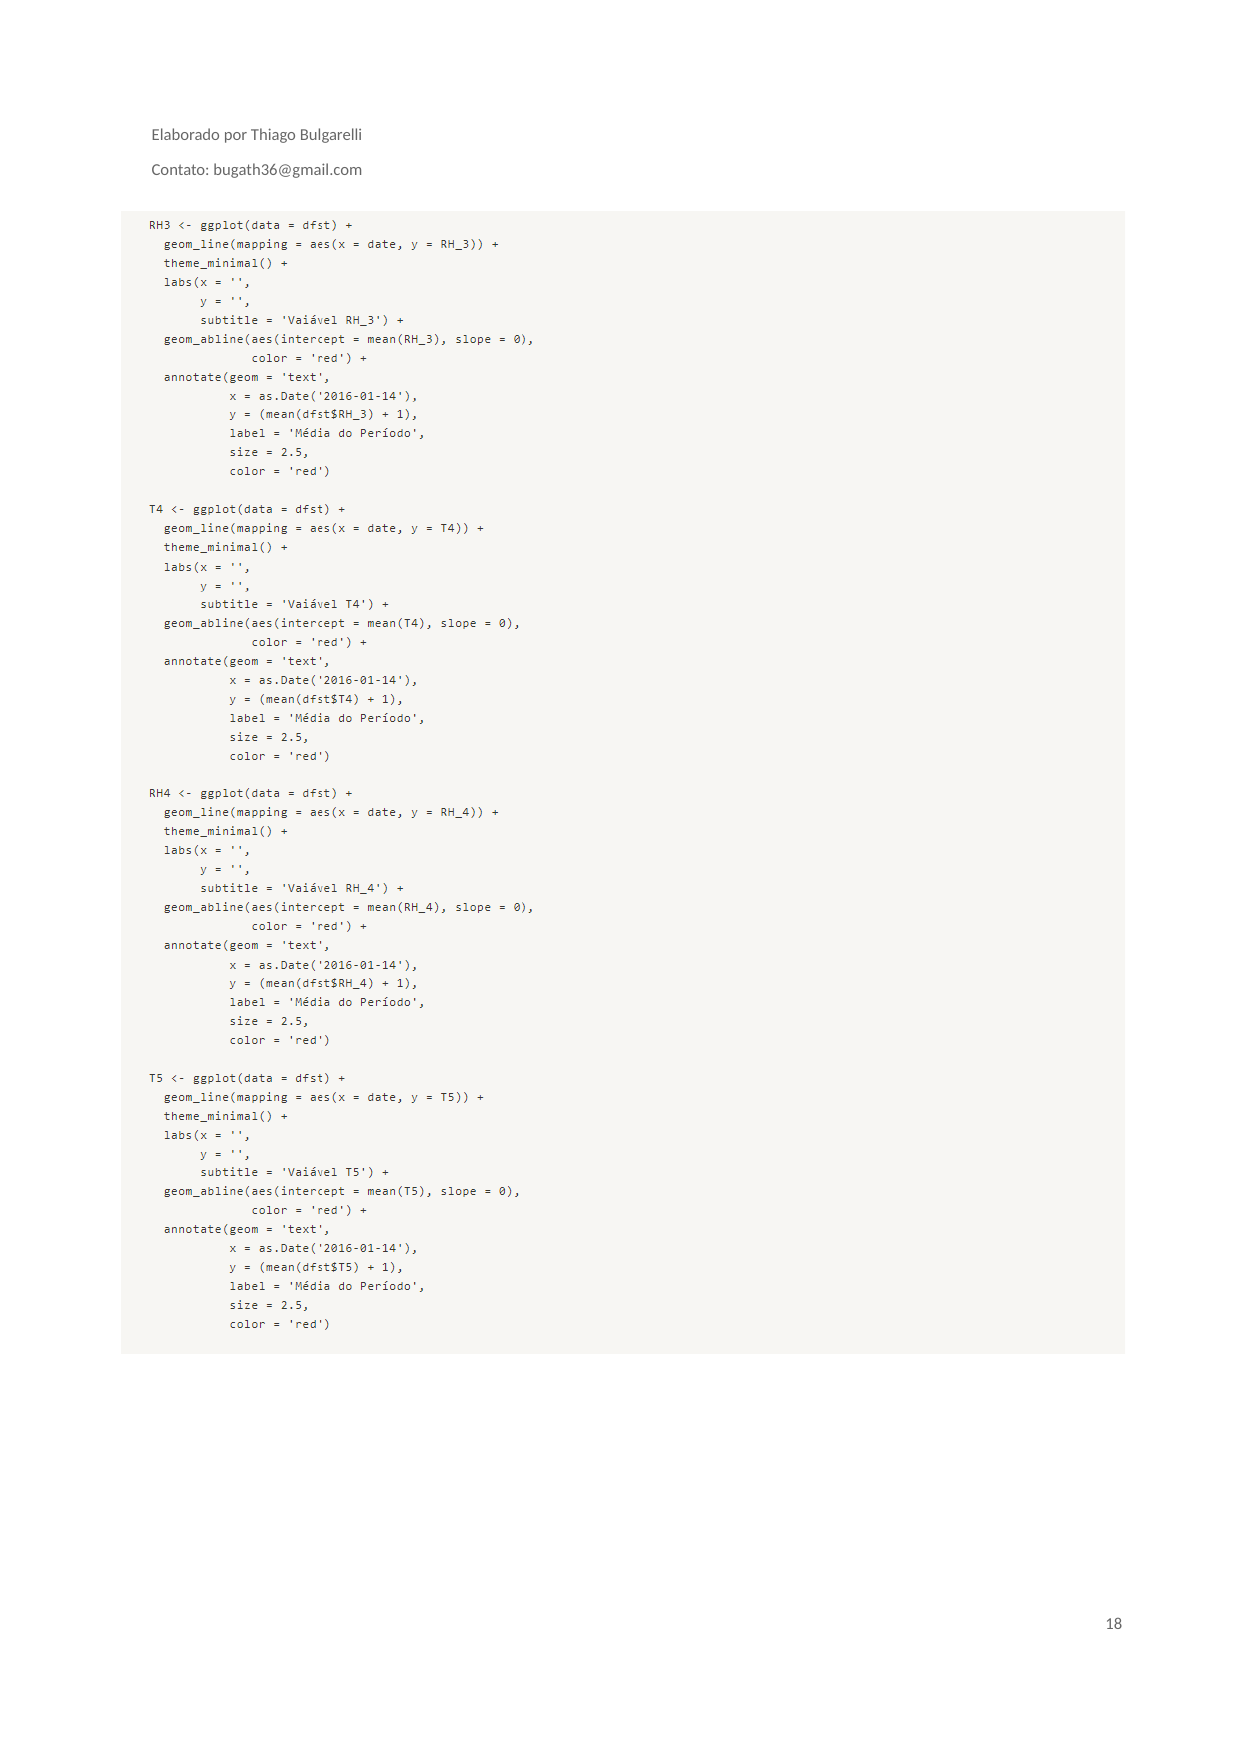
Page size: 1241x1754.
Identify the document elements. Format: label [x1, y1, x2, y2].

picture [121, 211, 1125, 1354]
